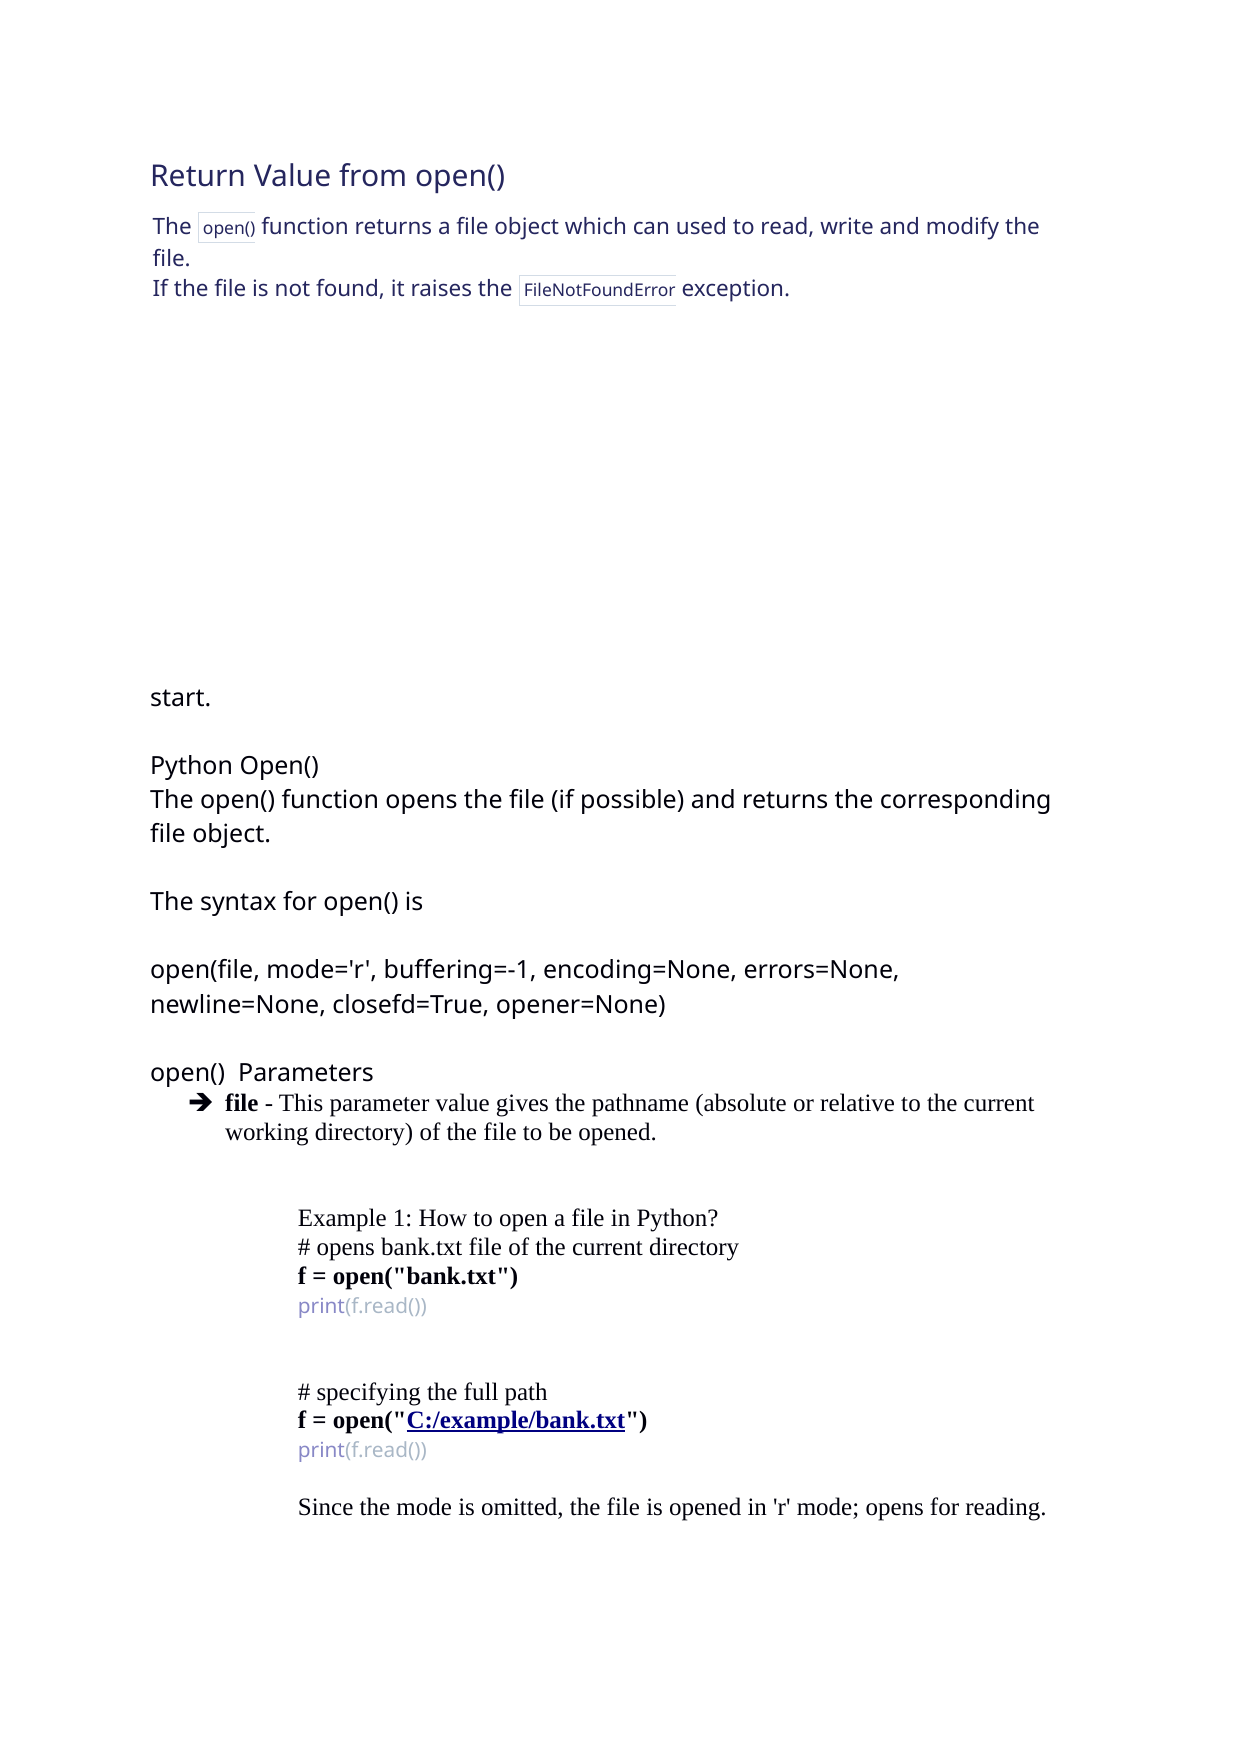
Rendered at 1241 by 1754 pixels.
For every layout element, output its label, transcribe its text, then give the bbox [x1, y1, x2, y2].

text f = open("bank.txt") [298, 1261, 1053, 1290]
text Example 1: How to open a file in Python? [298, 1203, 1053, 1232]
text # specifying the full path [150, 1377, 1053, 1405]
text The syntax for open() is [150, 884, 1053, 918]
text Python Open() [150, 748, 1053, 782]
text f = open("C:/example/bank.txt") [150, 1405, 1053, 1434]
list file - This parameter value gives the pathname (absolute or relative to the current working directory) of the file to be opened. [187, 1088, 1053, 1146]
text start. [150, 680, 1053, 714]
text # opens bank.txt file of the current directory [298, 1232, 1053, 1261]
text print(f.read()) [150, 1290, 1053, 1319]
text The open() function returns a file object which can used to read, write and modify the file. [152, 210, 1050, 273]
text Since the mode is omitted, the file is opened in 'r' mode; opens for reading. [150, 1492, 1053, 1521]
text If the file is not found, it raises the FileNotFoundError exception. [152, 273, 1050, 305]
subtitle Return Value from open() [150, 150, 1053, 195]
text open(file, mode='r', buffering=-1, encoding=None, errors=None, newline=None, closefd=True, opener=None) [150, 952, 1053, 1020]
text The open() function opens the file (if possible) and returns the corresponding file object. [150, 782, 1053, 850]
text print(f.read()) [150, 1434, 1053, 1464]
text open() Parameters [150, 1054, 1053, 1088]
